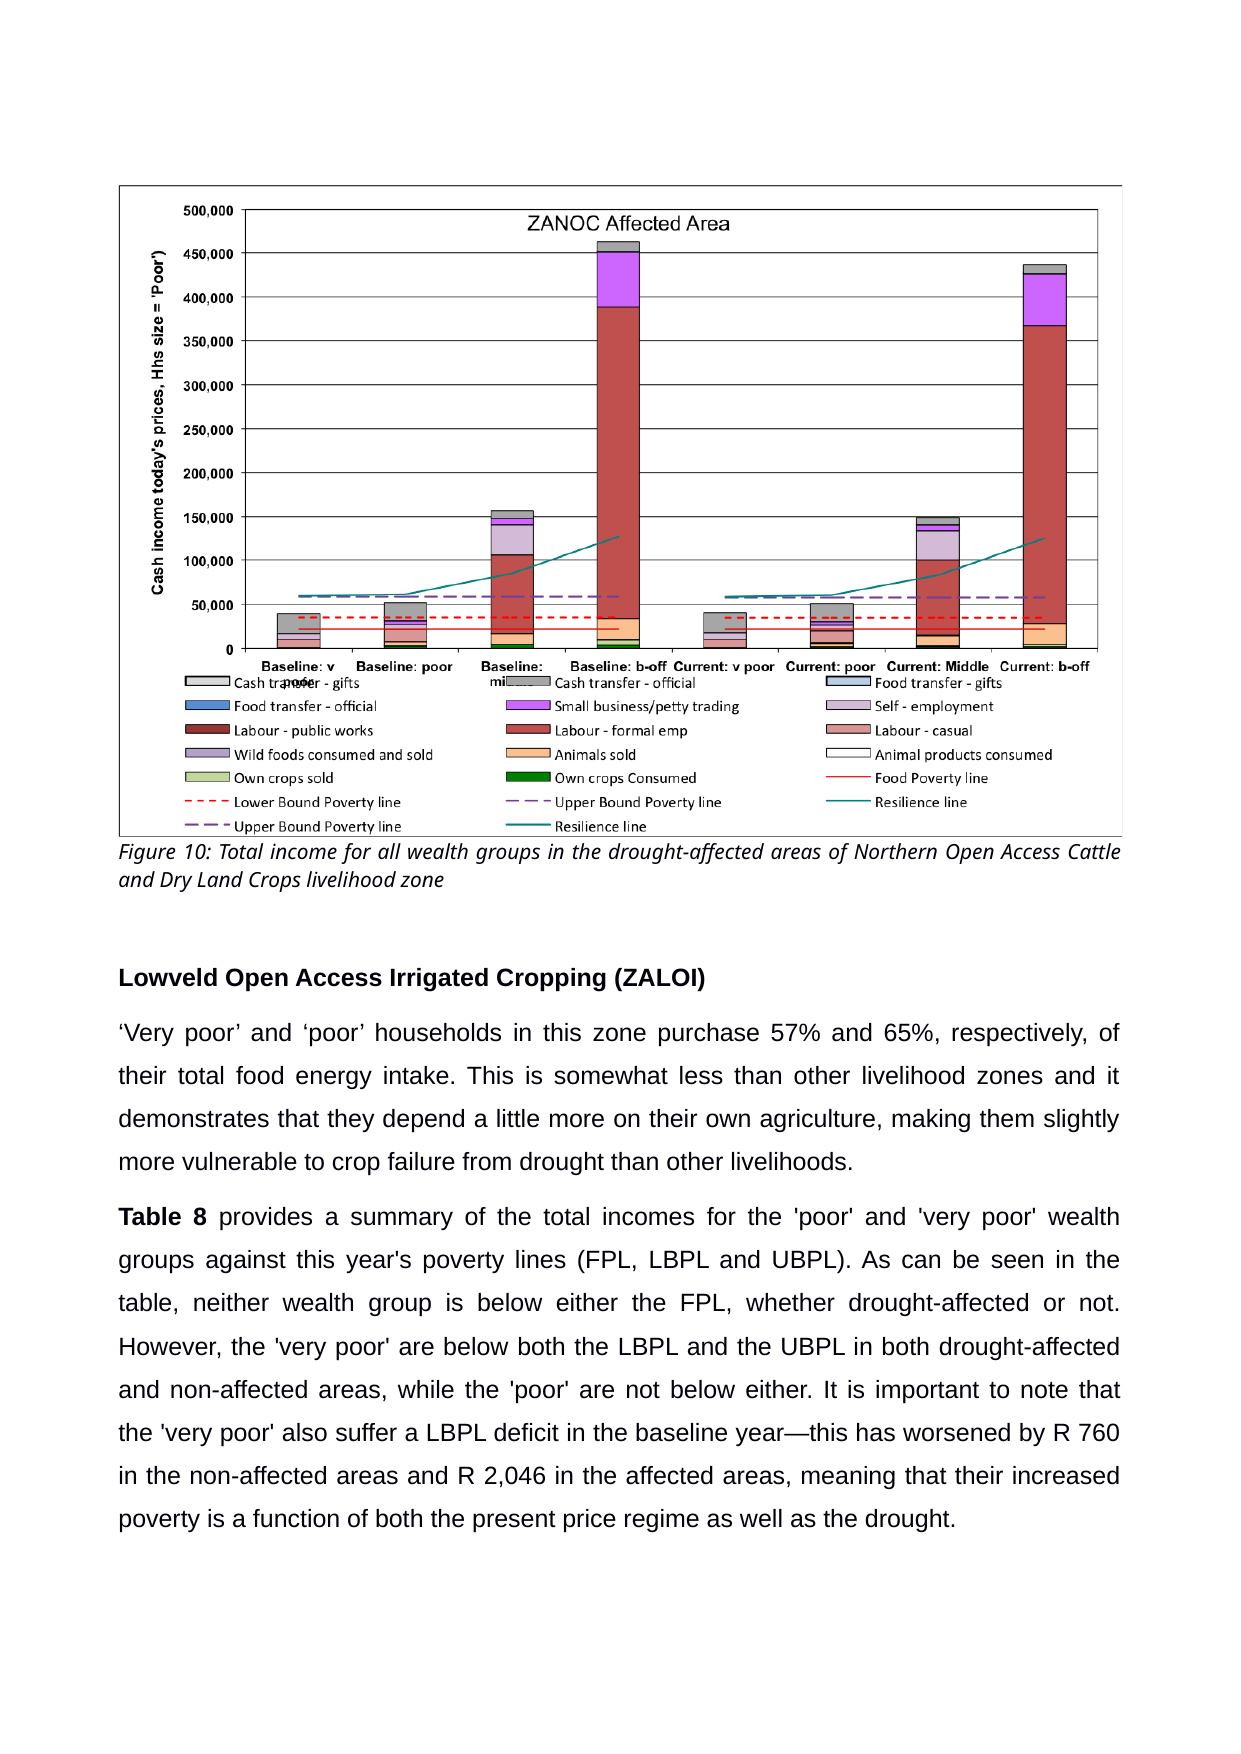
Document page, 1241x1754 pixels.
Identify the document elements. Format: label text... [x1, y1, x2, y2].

text Figure 11: Total income for all wealth groups in the drought-affected areas of Northern Open Access Cattle and Dry Land Crops livelihood zone [118, 837, 1122, 894]
text ‘Very poor’ and ‘poor’ households in this zone purchase 57% and 65%, respectively, of their total food energy intake. This is somewhat less than other livelihood zones and it demonstrates that they depend a little more on their own agriculture, making them slightly more vulnerable to crop failure from drought than other livelihoods. [118, 1018, 1122, 1176]
text Lowveld Open Access Irrigated Cropping (ZALOI) [118, 963, 1122, 992]
picture [118, 185, 1123, 837]
text Table 8 provides a summary of the total incomes for the 'poor' and 'very poor' wealth groups against this year's poverty lines (FPL, LBPL and UBPL). As can be seen in the table, neither wealth group is below either the FPL, whether drought-affected or not. However, the 'very poor' are below both the LBPL and the UBPL in both drought-affected and non-affected areas, while the 'poor' are not below either. It is important to note that the 'very poor' also suffer a LBPL deficit in the baseline year—this has worsened by R 760 in the non-affected areas and R 2,046 in the affected areas, meaning that their increased poverty is a function of both the present price regime as well as the drought. [118, 1202, 1122, 1533]
